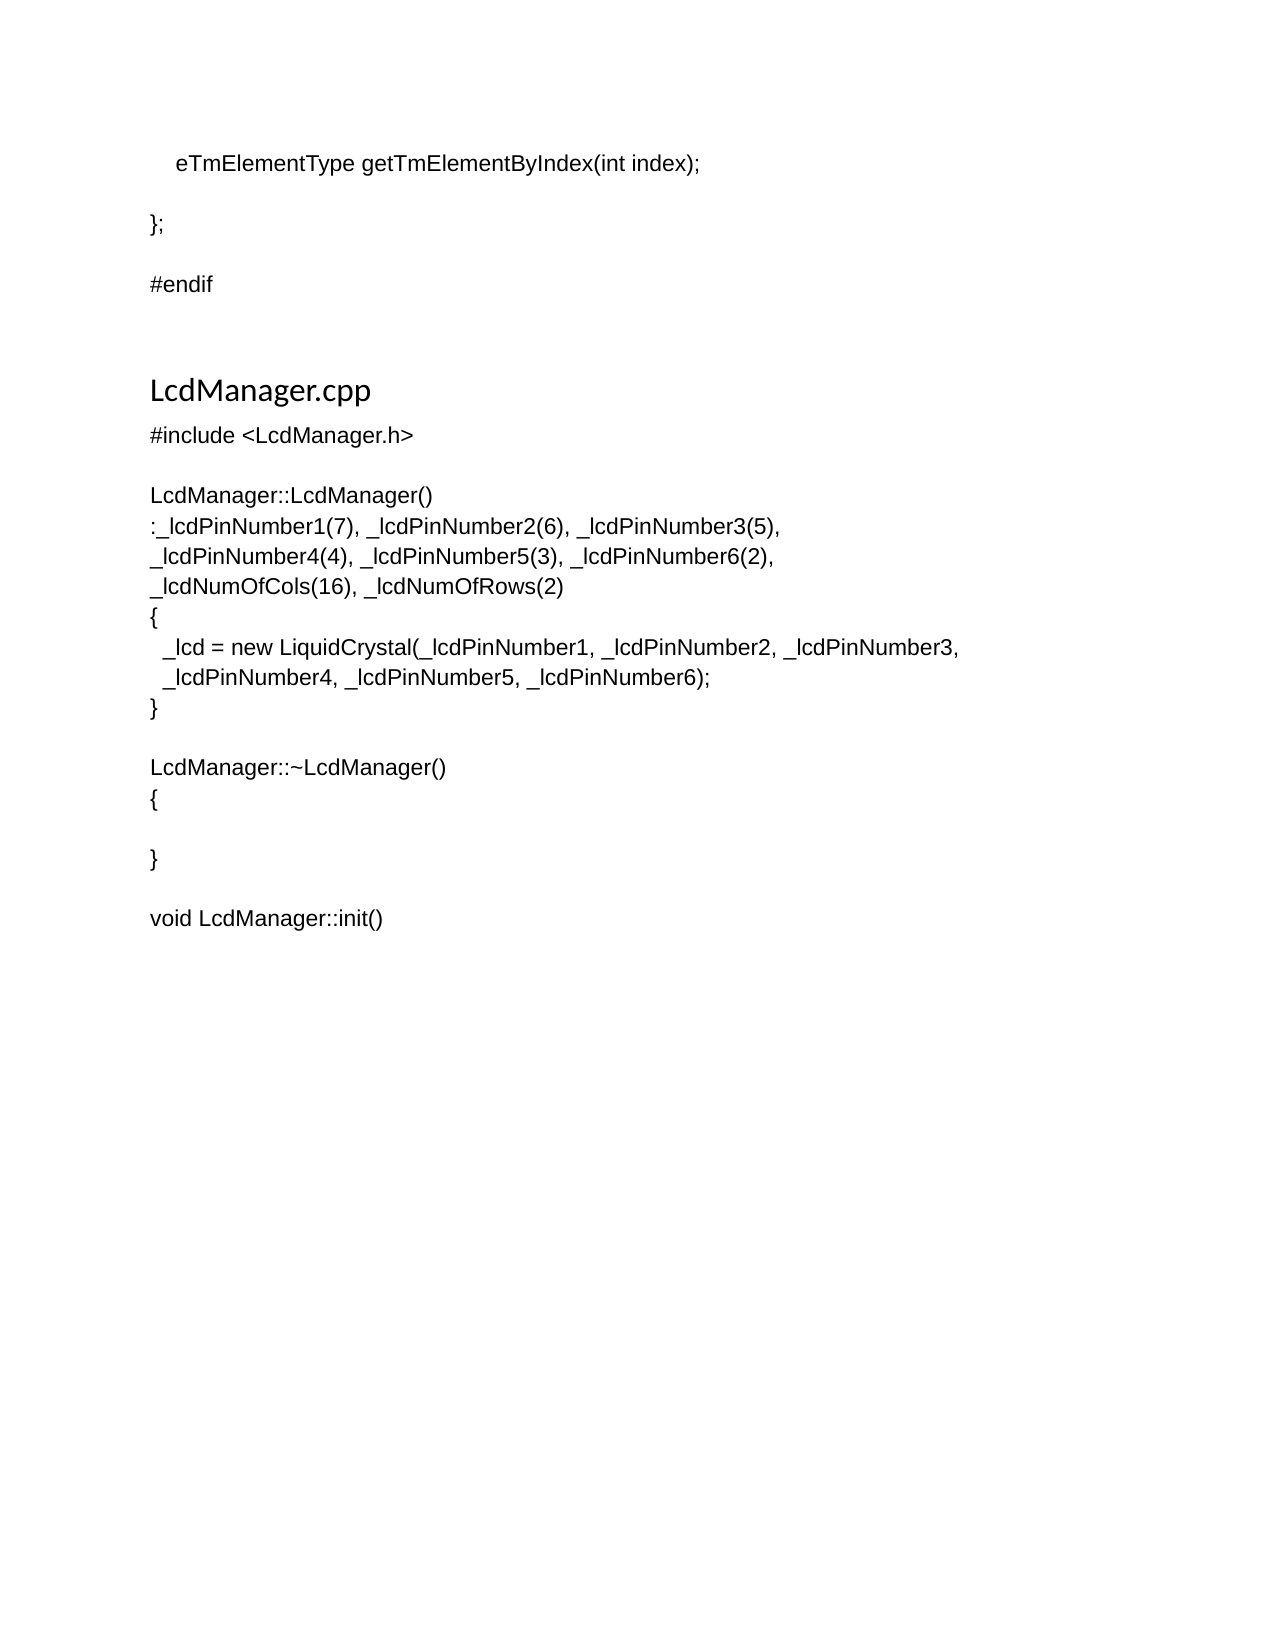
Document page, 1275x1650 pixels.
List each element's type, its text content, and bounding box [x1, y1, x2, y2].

subtitle LcdManager.cpp [150, 369, 1125, 409]
text :_lcdPinNumber1(7), _lcdPinNumber2(6), _lcdPinNumber3(5), [150, 513, 1125, 539]
text #include <LcdManager.h> [150, 422, 1125, 448]
text void LcdManager::init() [150, 905, 1125, 932]
text }; [150, 210, 1125, 237]
text _lcdPinNumber4, _lcdPinNumber5, _lcdPinNumber6); [150, 664, 1125, 690]
text #endif [150, 271, 1125, 297]
text _lcd = new LiquidCrystal(_lcdPinNumber1, _lcdPinNumber2, _lcdPinNumber3, [150, 633, 1125, 660]
text LcdManager::~LcdManager() [150, 754, 1125, 781]
text } [150, 845, 1125, 871]
text _lcdNumOfCols(16), _lcdNumOfRows(2) [150, 573, 1125, 599]
text eTmElementType getTmElementByIndex(int index); [150, 150, 1125, 176]
text _lcdPinNumber4(4), _lcdPinNumber5(3), _lcdPinNumber6(2), [150, 543, 1125, 569]
text { [150, 603, 1125, 629]
text LcdManager::LcdManager() [150, 482, 1125, 509]
text } [150, 694, 1125, 720]
text { [150, 784, 1125, 811]
